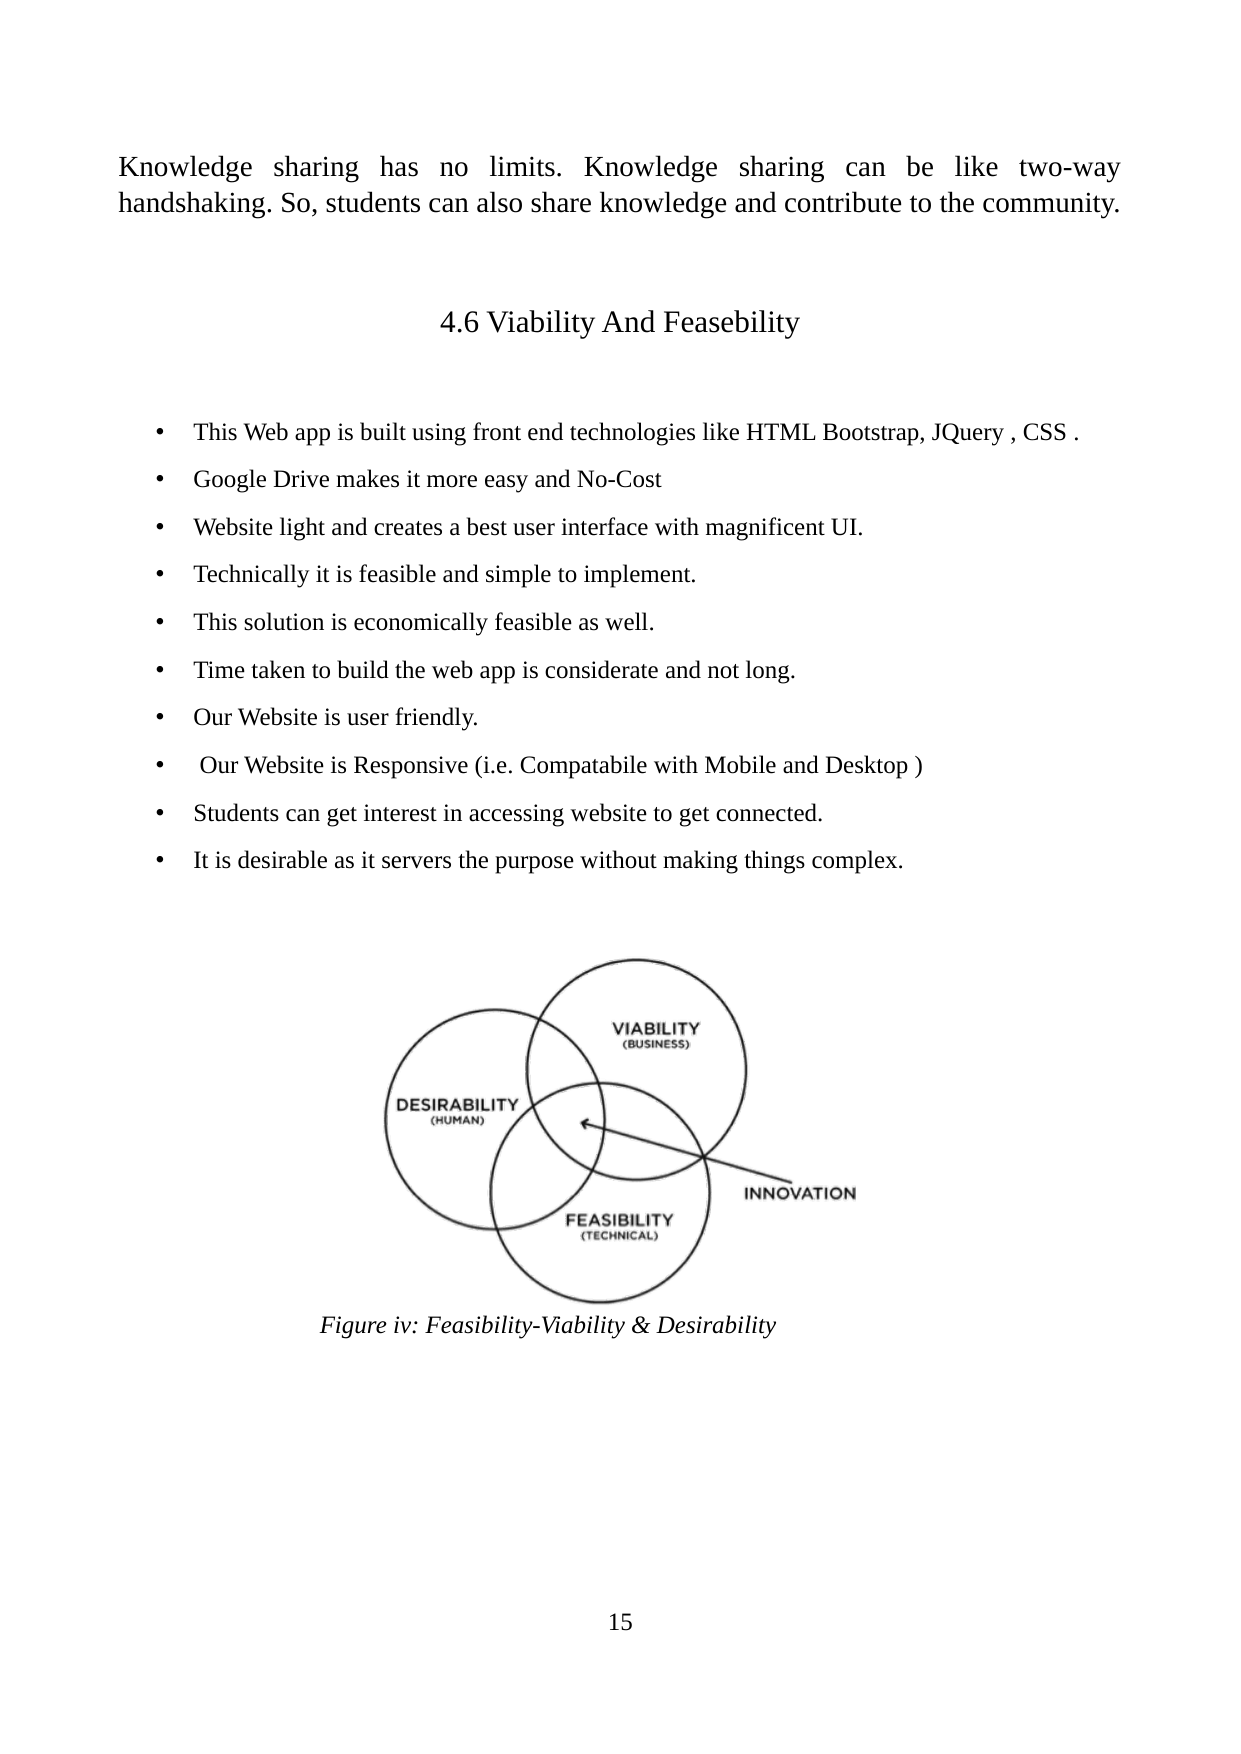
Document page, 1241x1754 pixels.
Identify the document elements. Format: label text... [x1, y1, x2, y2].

text Figure iv: Feasibility-Viability & Desirability [319, 1311, 921, 1339]
list This Web app is built using front end technologies like HTML Bootstrap, JQuery , CSS . [156, 417, 1122, 446]
list Technically it is feasible and simple to implement. [156, 559, 1122, 588]
list Students can get interest in accessing website to get connected. [156, 798, 1122, 826]
subtitle 4.6 Viability And Feasebility [118, 303, 1122, 339]
list This solution is economically feasible as well. [156, 607, 1122, 636]
list Time taken to build the web app is considerate and not long. [156, 655, 1122, 683]
list Google Drive makes it more easy and No-Cost [156, 464, 1122, 493]
picture [319, 952, 921, 1311]
list Our Website is Responsive (i.e. Compatabile with Mobile and Desktop ) [156, 750, 1122, 779]
text Knowledge sharing has no limits. Knowledge sharing can be like two-way handshaking. So, students can also share knowledge and contribute to the community. [118, 149, 1122, 218]
list Our Website is user friendly. [156, 702, 1122, 731]
list Website light and creates a best user interface with magnificent UI. [156, 512, 1122, 541]
list It is desirable as it servers the purpose without making things complex. [156, 845, 1122, 874]
